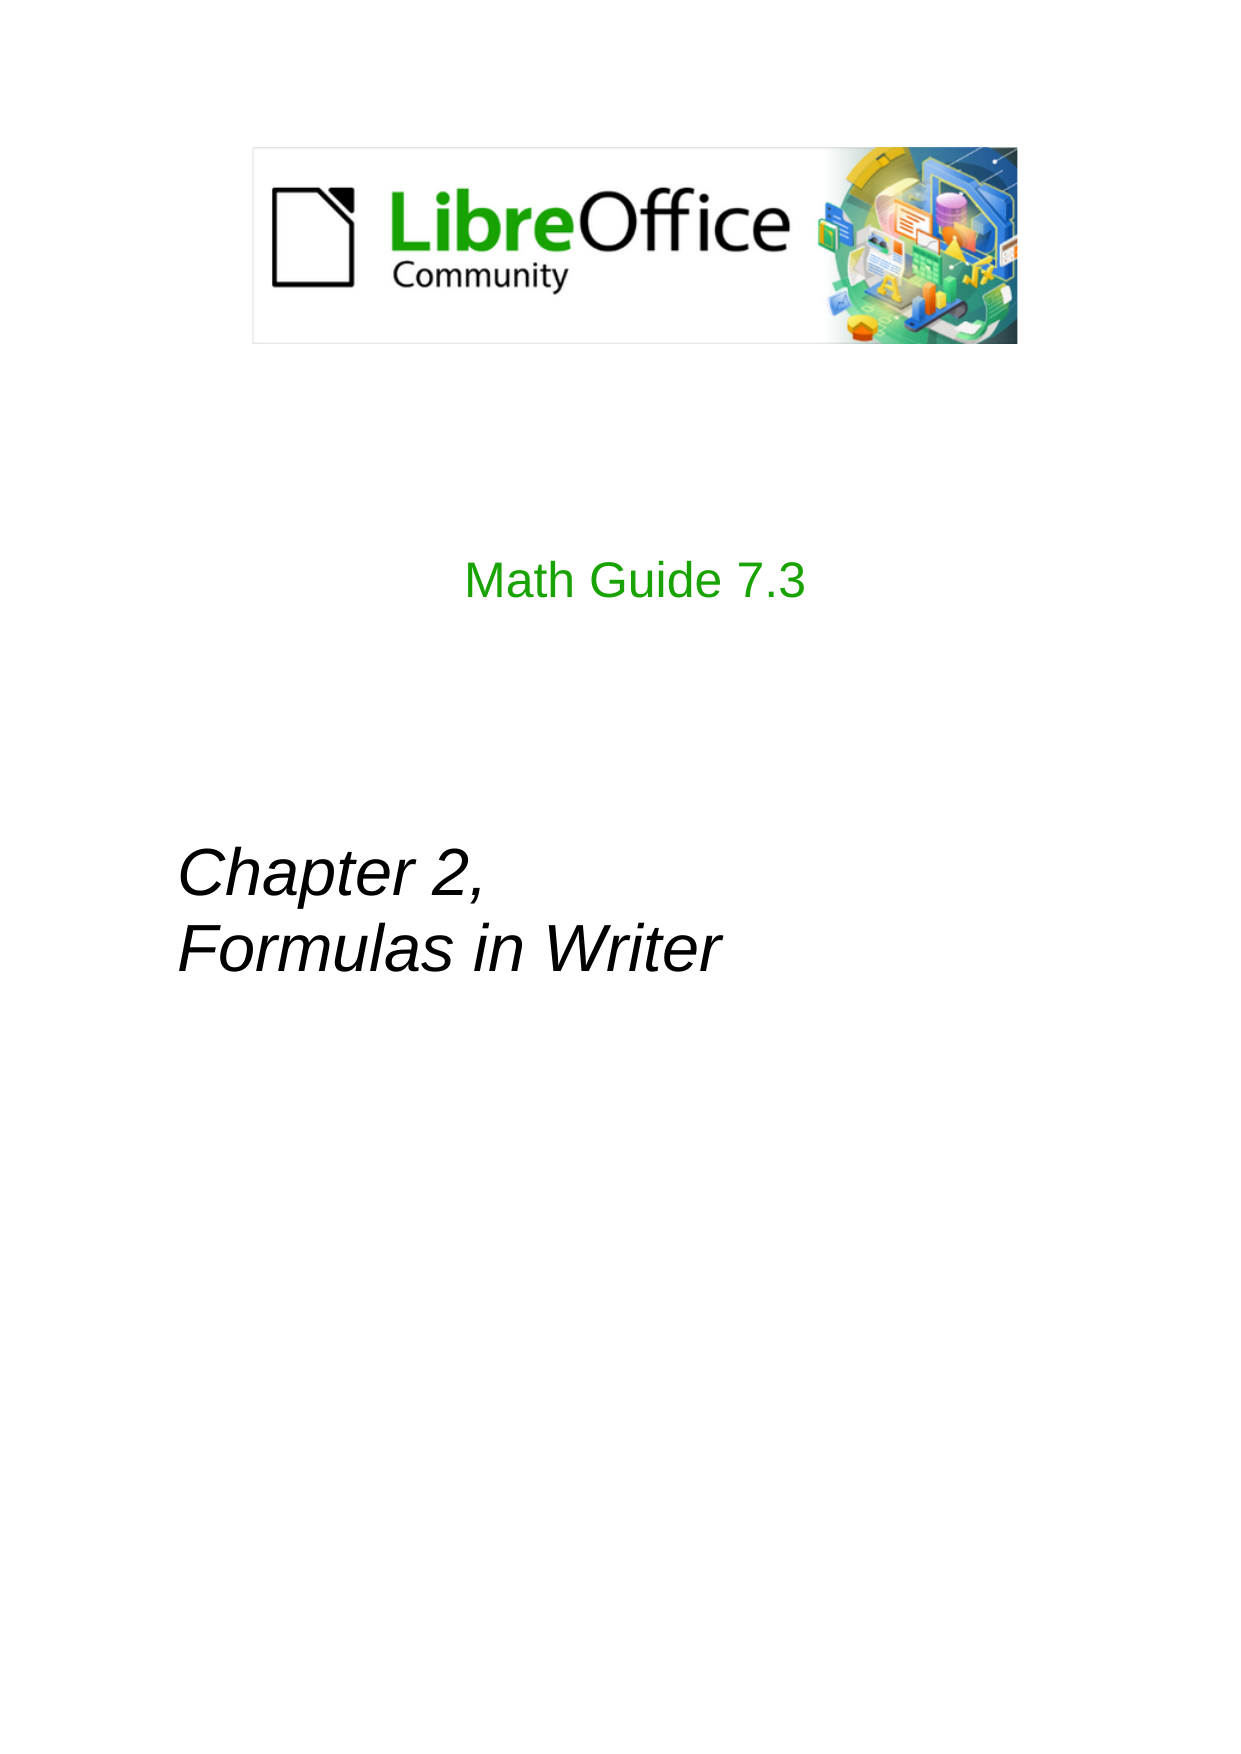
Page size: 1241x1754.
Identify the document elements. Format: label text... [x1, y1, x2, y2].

title Chapter 2, Formulas in Writer [177, 833, 1093, 986]
picture [252, 147, 1018, 344]
text Math Guide 7.3 [177, 550, 1093, 608]
